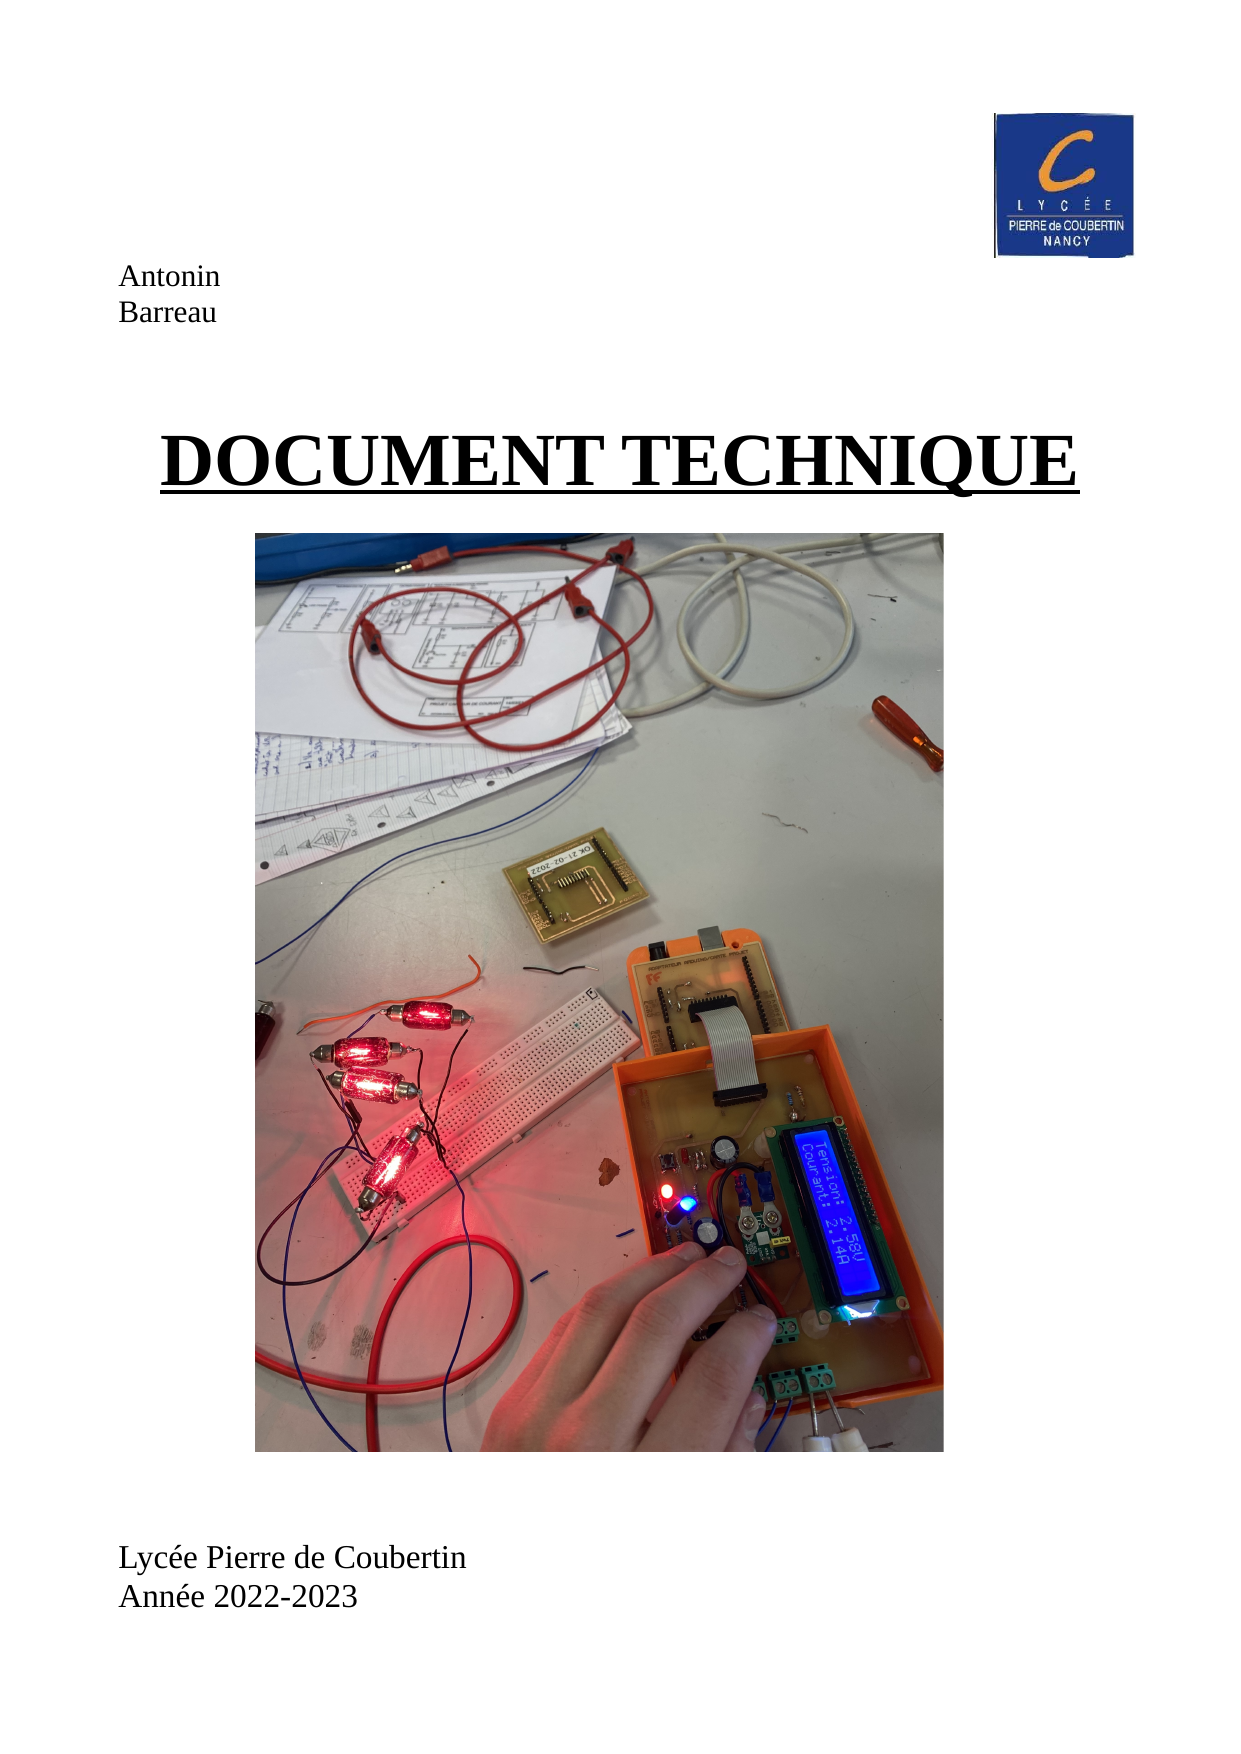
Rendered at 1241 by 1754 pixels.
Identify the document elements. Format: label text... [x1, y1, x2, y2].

text DOCUMENT TECHNIQUE [118, 416, 1122, 502]
text Année 2022-2023 [118, 1576, 1122, 1614]
text Antonin [118, 118, 1122, 293]
text Barreau [118, 293, 1122, 329]
picture [255, 533, 944, 1452]
picture [991, 113, 1136, 258]
text Lycée Pierre de Coubertin [118, 1538, 1122, 1576]
